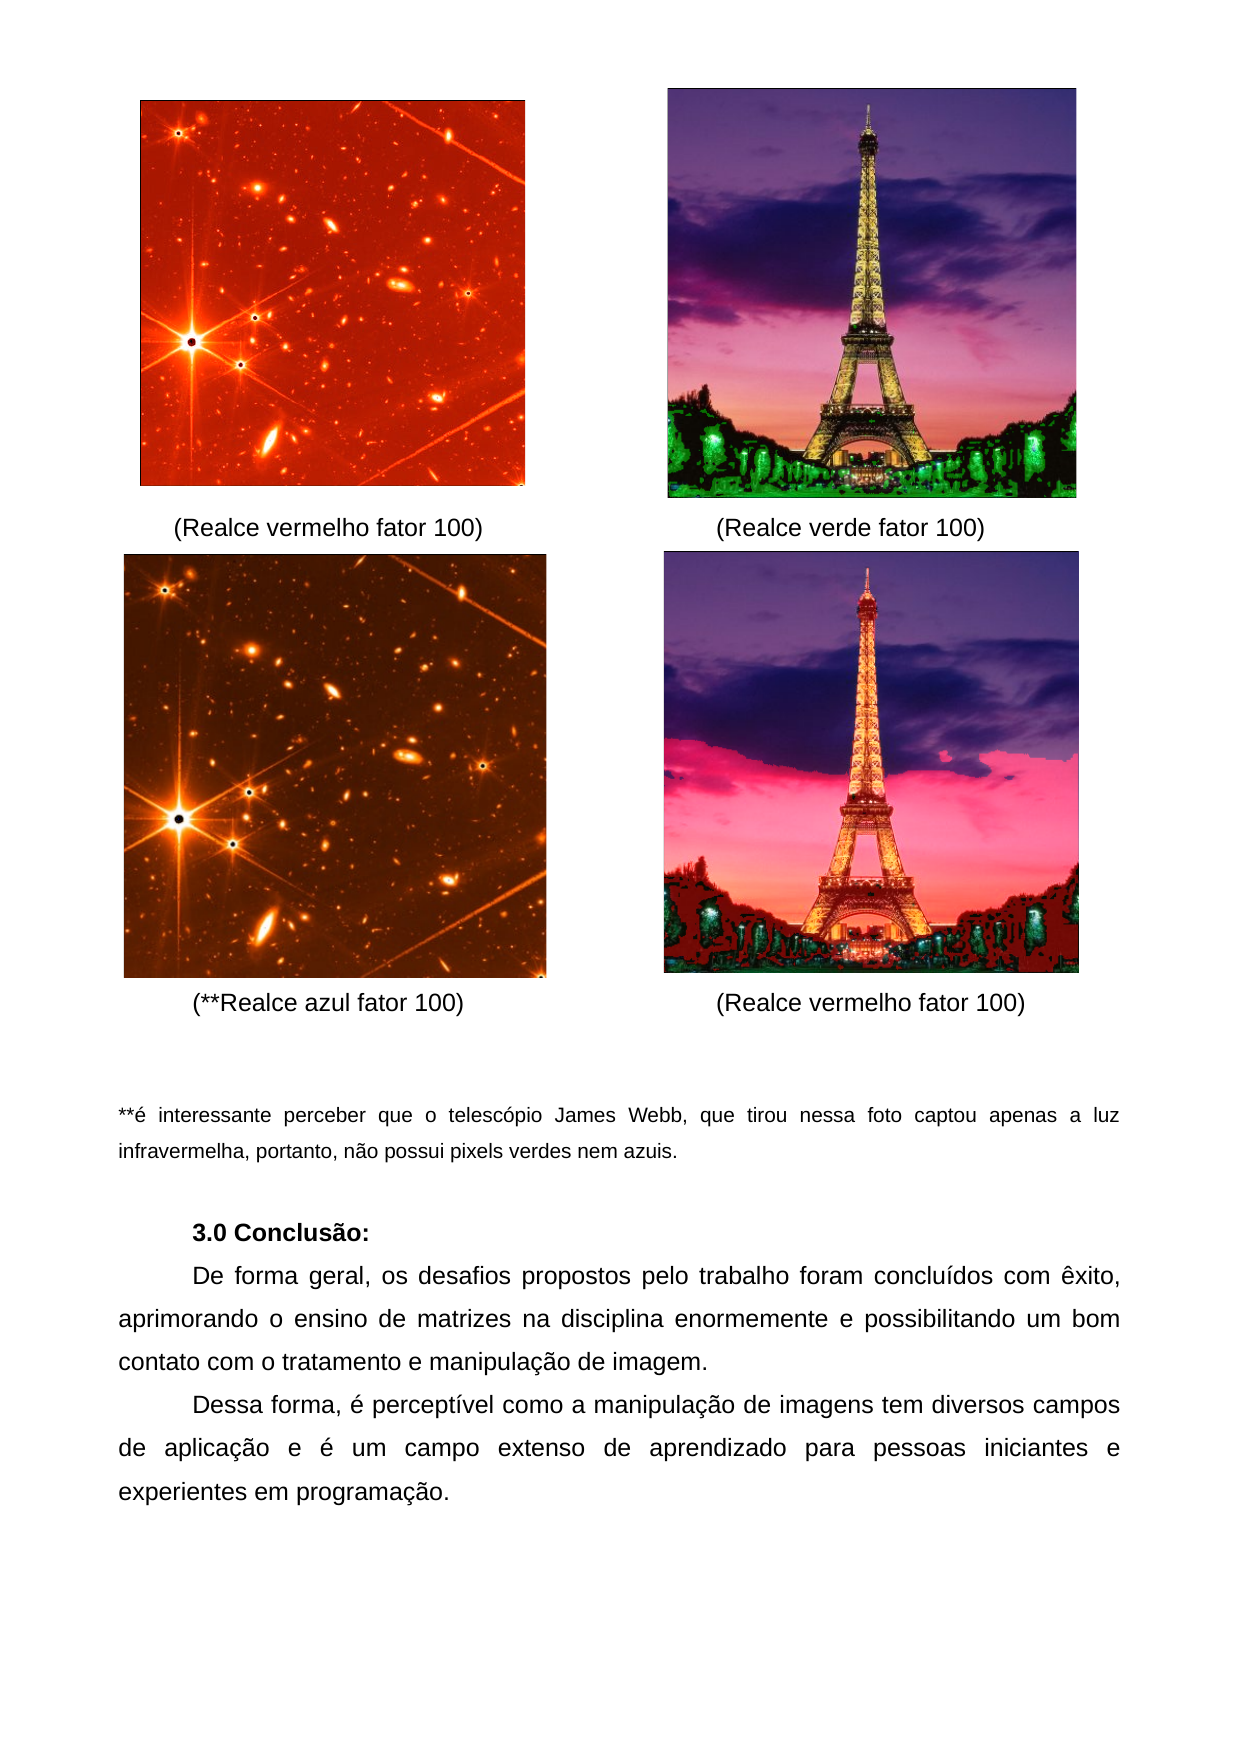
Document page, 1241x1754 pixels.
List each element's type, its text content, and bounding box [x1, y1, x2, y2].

picture [123, 554, 547, 978]
text (**Realce azul fator 100) (Realce vermelho fator 100) [118, 988, 1122, 1017]
text 3.0 Conclusão: [118, 1218, 1122, 1247]
text (Realce vermelho fator 100) (Realce verde fator 100) [118, 513, 1122, 542]
picture [663, 551, 1079, 973]
picture [667, 88, 1077, 498]
text De forma geral, os desafios propostos pelo trabalho foram concluídos com êxito, aprimorando o ensino de matrizes na disciplina enormemente e possibilitando um bom contato com o tratamento e manipulação de imagem. [118, 1261, 1122, 1376]
text Dessa forma, é perceptível como a manipulação de imagens tem diversos campos de aplicação e é um campo extenso de aprendizado para pessoas iniciantes e experientes em programação. [118, 1390, 1122, 1505]
text **é interessante perceber que o telescópio James Webb, que tirou nessa foto captou apenas a luz infravermelha, portanto, não possui pixels verdes nem azuis. [118, 1103, 1122, 1163]
picture [140, 100, 526, 486]
